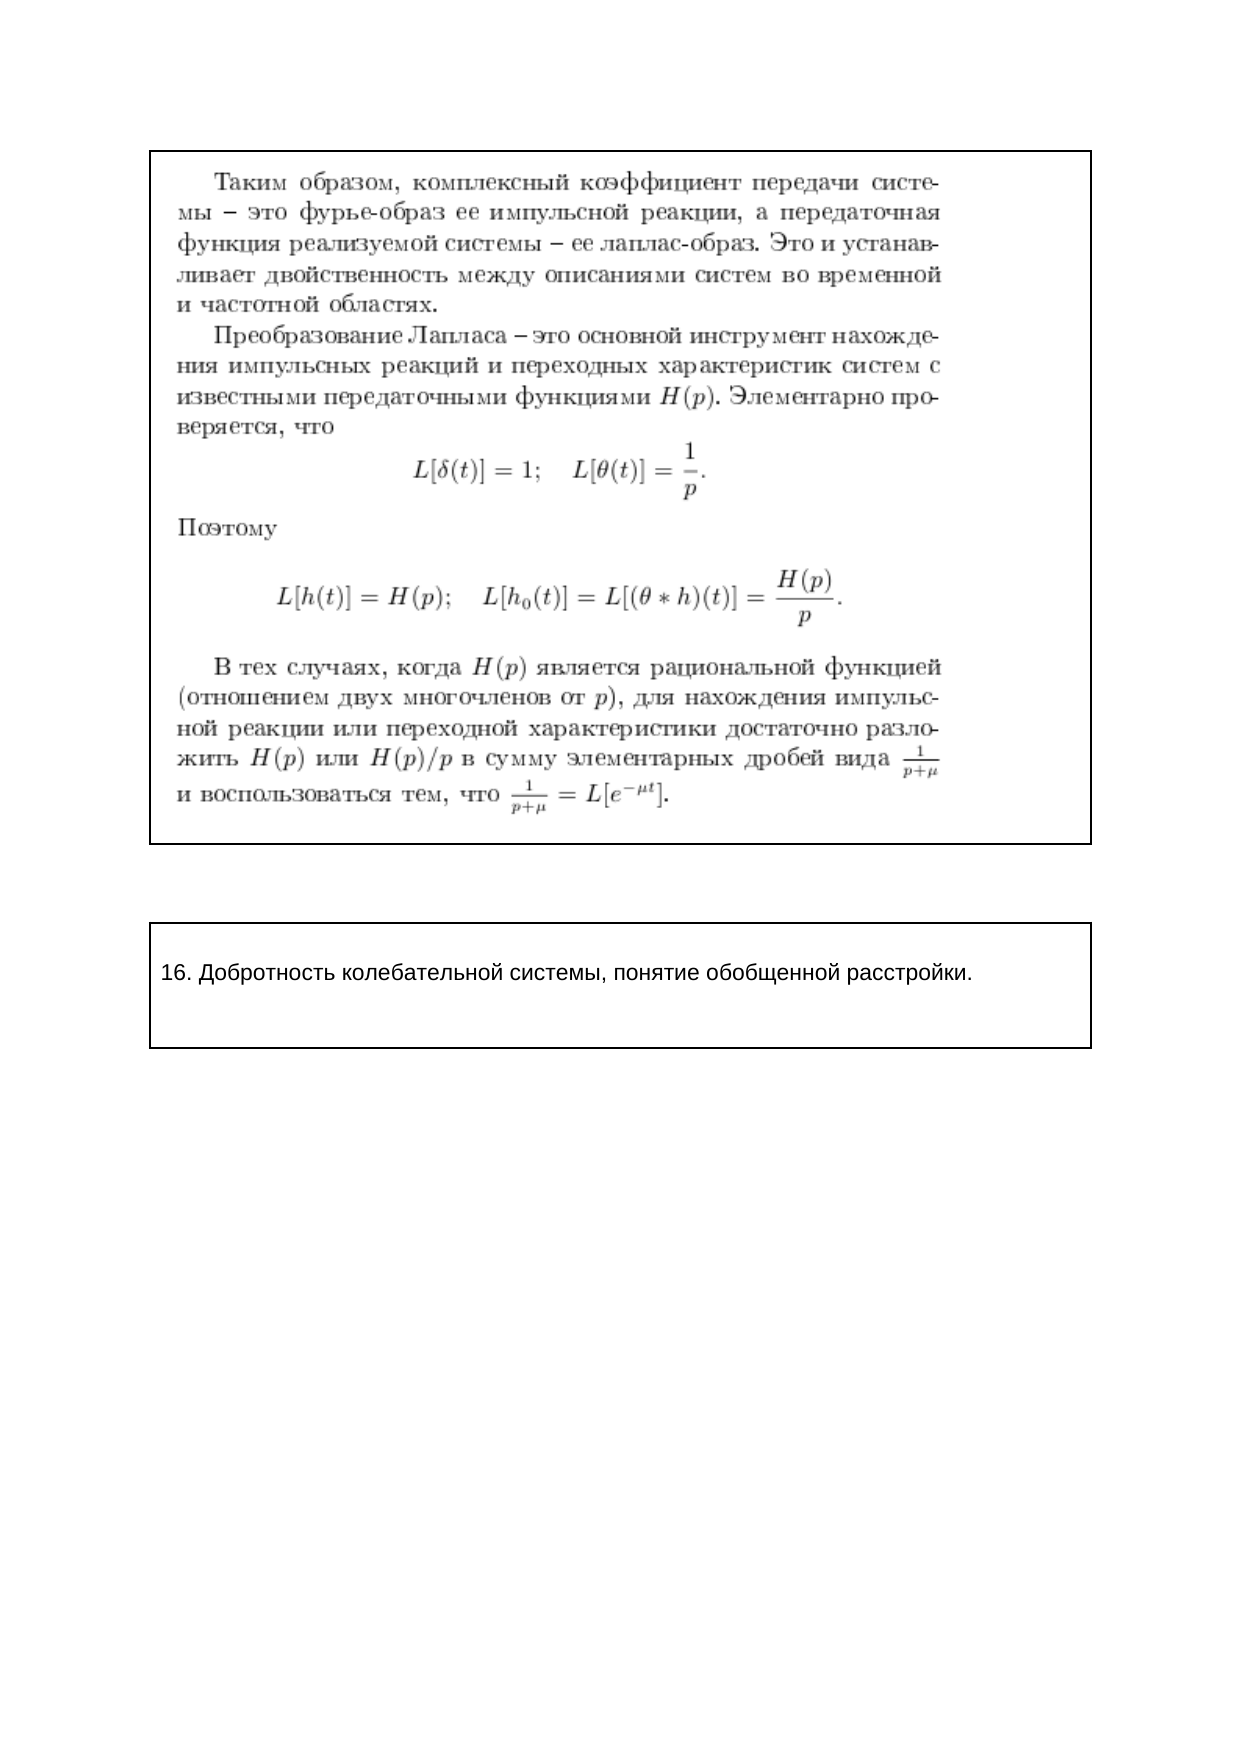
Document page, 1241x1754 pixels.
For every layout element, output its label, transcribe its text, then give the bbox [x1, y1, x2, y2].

table_cell [151, 152, 1090, 843]
table_header 16. Добротность колебательной системы, понятие обобщенной расстройки. [151, 924, 1090, 1047]
picture [160, 162, 962, 833]
